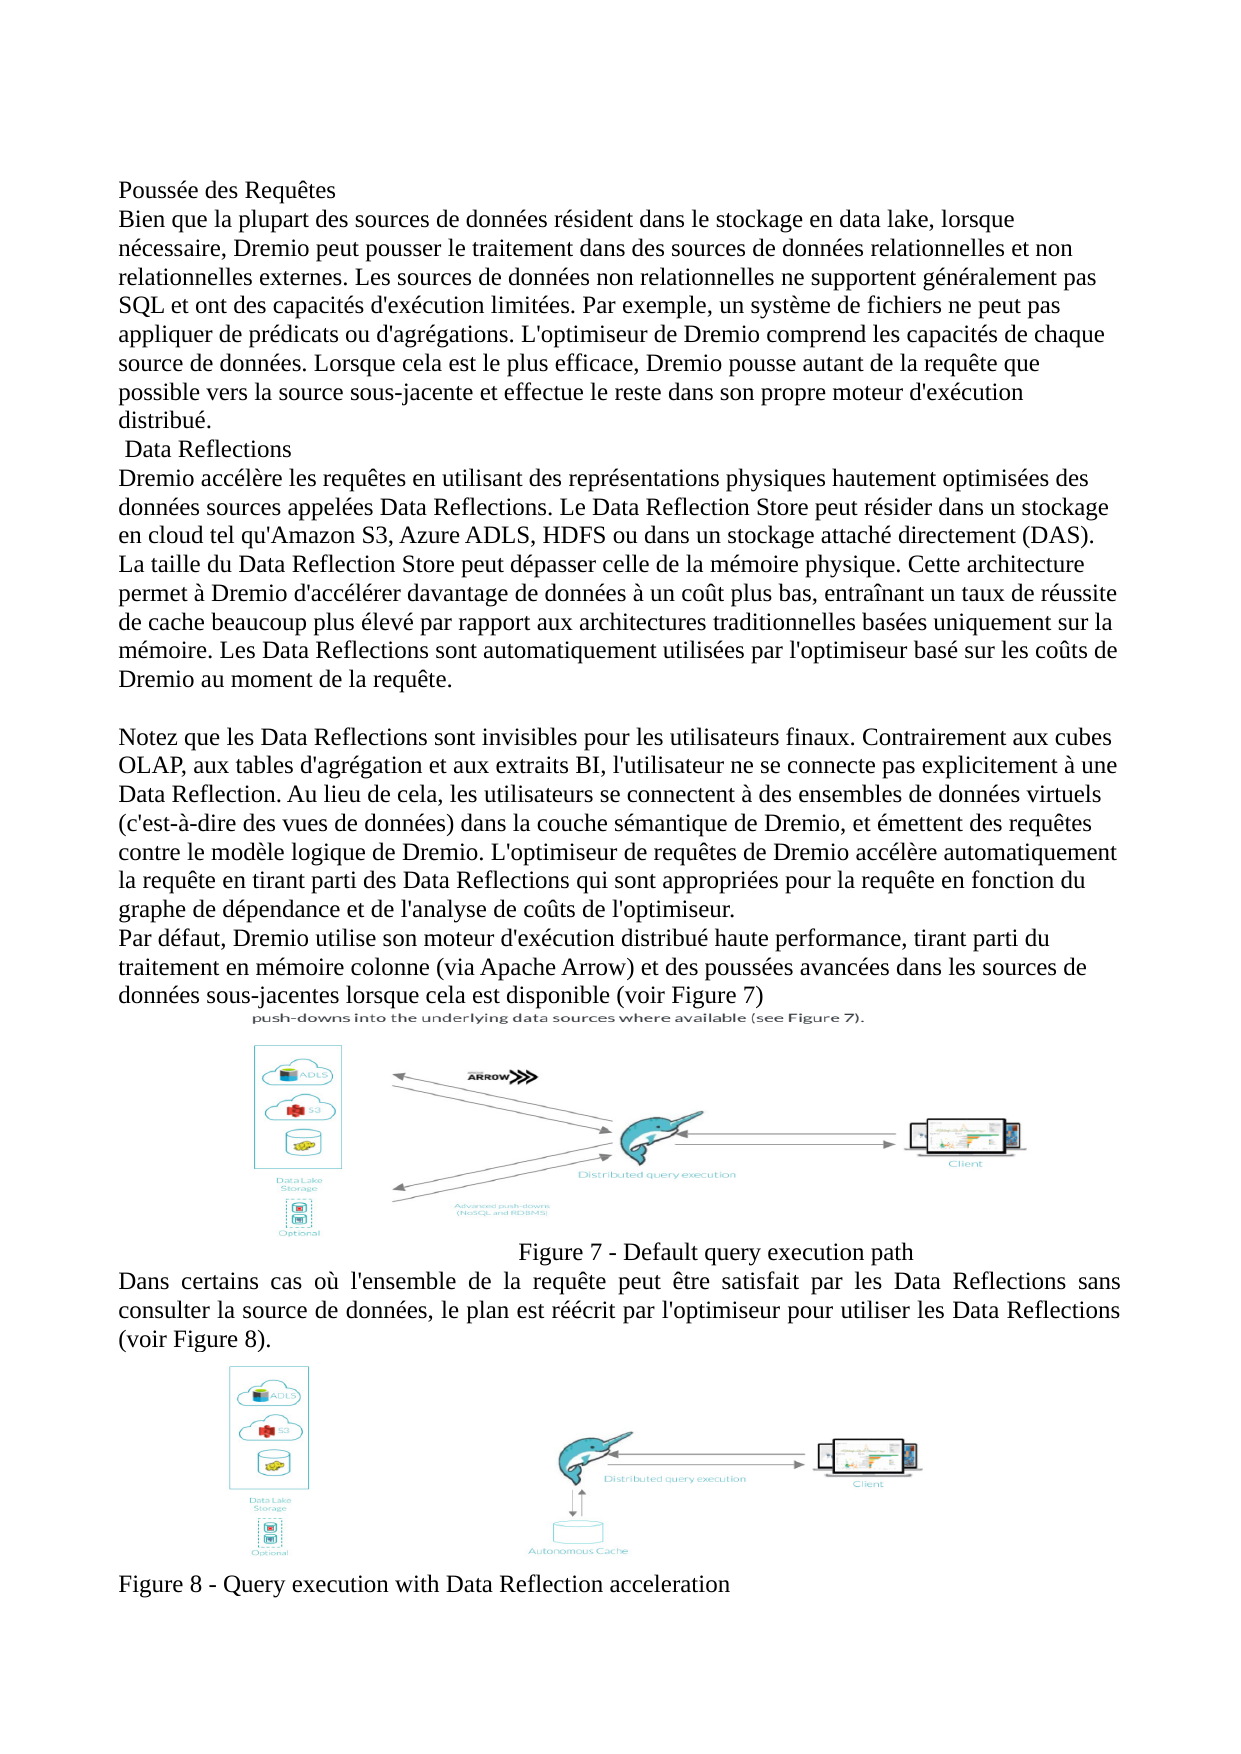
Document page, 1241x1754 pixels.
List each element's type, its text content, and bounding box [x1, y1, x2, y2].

text Notez que les Data Reflections sont invisibles pour les utilisateurs finaux. Contrairement aux cubes OLAP, aux tables d'agrégation et aux extraits BI, l'utilisateur ne se connecte pas explicitement à une Data Reflection. Au lieu de cela, les utilisateurs se connectent à des ensembles de données virtuels (c'est-à-dire des vues de données) dans la couche sémantique de Dremio, et émettent des requêtes contre le modèle logique de Dremio. L'optimiseur de requêtes de Dremio accélère automatiquement la requête en tirant parti des Data Reflections qui sont appropriées pour la requête en fonction du graphe de dépendance et de l'analyse de coûts de l'optimiseur. [118, 722, 1122, 923]
text Par défaut, Dremio utilise son moteur d'exécution distribué haute performance, tirant parti du traitement en mémoire colonne (via Apache Arrow) et des poussées avancées dans les sources de données sous-jacentes lorsque cela est disponible (voir Figure 7) [118, 923, 1122, 1237]
text Dans certains cas où l'ensemble de la requête peut être satisfait par les Data Reflections sans consulter la source de données, le plan est réécrit par l'optimiseur pour utiliser les Data Reflections (voir Figure 8). [118, 1266, 1122, 1352]
text Figure 7 - Default query execution path [118, 1237, 1122, 1266]
picture [137, 1009, 1112, 1238]
text Bien que la plupart des sources de données résident dans le stockage en data lake, lorsque nécessaire, Dremio peut pousser le traitement dans des sources de données relationnelles et non relationnelles externes. Les sources de données non relationnelles ne supportent généralement pas SQL et ont des capacités d'exécution limitées. Par exemple, un système de fichiers ne peut pas appliquer de prédicats ou d'agrégations. L'optimiseur de Dremio comprend les capacités de chaque source de données. Lorsque cela est le plus efficace, Dremio pousse autant de la requête que possible vers la source sous-jacente et effectue le reste dans son propre moteur d'exécution distribué. [118, 204, 1122, 434]
text Data Reflections [118, 434, 1122, 463]
text Poussée des Requêtes [118, 176, 1122, 204]
text Figure 8 - Query execution with Data Reflection acceleration [118, 1352, 1122, 1598]
picture [137, 1352, 1112, 1564]
text Dremio accélère les requêtes en utilisant des représentations physiques hautement optimisées des données sources appelées Data Reflections. Le Data Reflection Store peut résider dans un stockage en cloud tel qu'Amazon S3, Azure ADLS, HDFS ou dans un stockage attaché directement (DAS). La taille du Data Reflection Store peut dépasser celle de la mémoire physique. Cette architecture permet à Dremio d'accélérer davantage de données à un coût plus bas, entraînant un taux de réussite de cache beaucoup plus élevé par rapport aux architectures traditionnelles basées uniquement sur la mémoire. Les Data Reflections sont automatiquement utilisées par l'optimiseur basé sur les coûts de Dremio au moment de la requête. [118, 463, 1122, 693]
